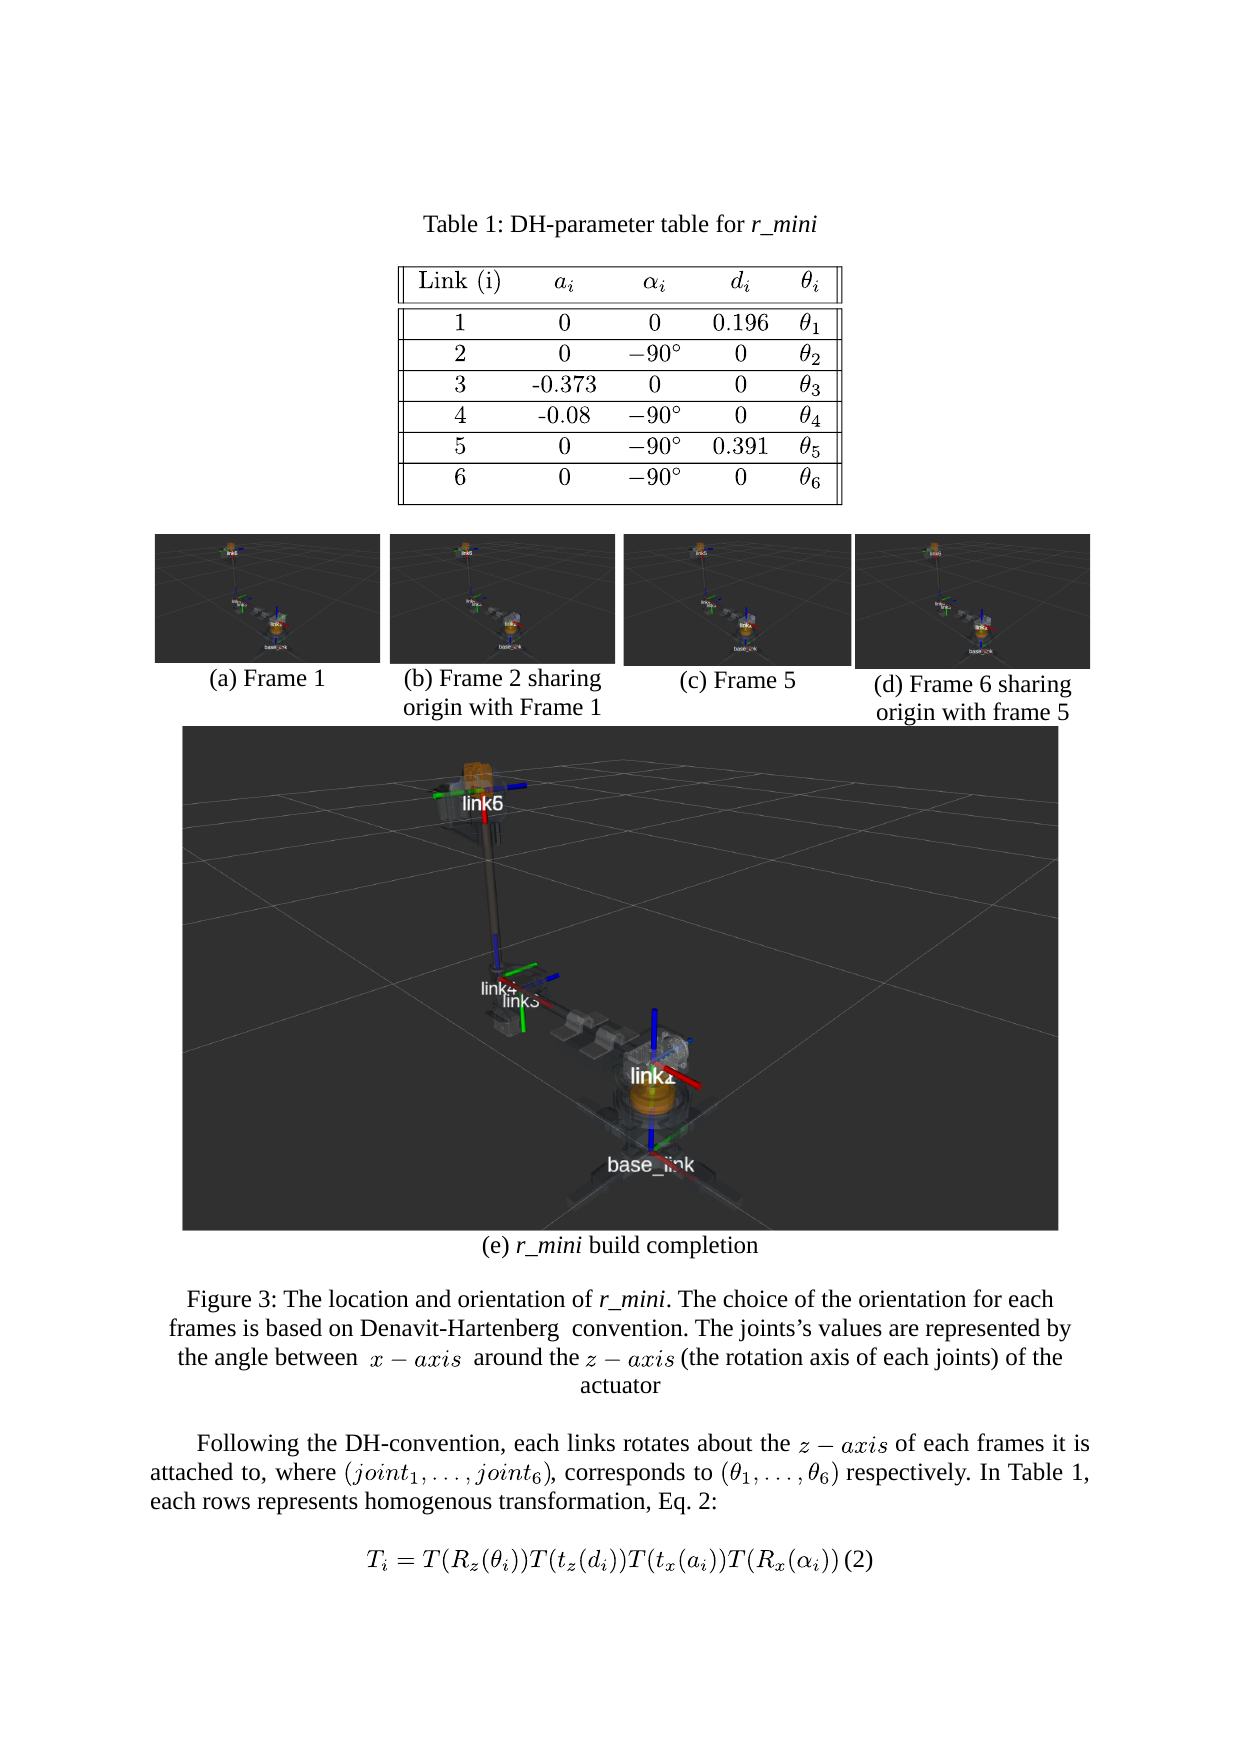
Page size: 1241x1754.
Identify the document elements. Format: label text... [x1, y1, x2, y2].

text Figure 3: The location and orientation of r_mini. The choice of the orientation for each frames is based on Denavit-Hartenberg convention. The joints’s values are represented by the angle between around the (the rotation axis of each joints) of the actuator [150, 1284, 1090, 1399]
text Table 1: DH-parameter table for r_mini [150, 209, 1090, 237]
picture [389, 534, 616, 664]
table_header (a) Frame 1 [150, 534, 385, 726]
text (2) [150, 1544, 1090, 1573]
table_header (b) Frame 2 sharing origin with Frame 1 [385, 534, 620, 726]
text Following the DH-convention, each links rotates about the of each frames it is attached to, where , corresponds to respectively. In Table 1, each rows represents homogenous transformation, Eq. 2: [150, 1428, 1090, 1515]
picture [623, 534, 852, 666]
table_header (d) Frame 6 sharing origin with frame 5 [855, 669, 1090, 726]
picture [154, 534, 381, 663]
table_cell (e) r_mini build completion [150, 726, 1090, 1284]
table_header (c) Frame 5 [620, 534, 855, 726]
picture [181, 726, 1059, 1231]
picture [855, 534, 1091, 669]
